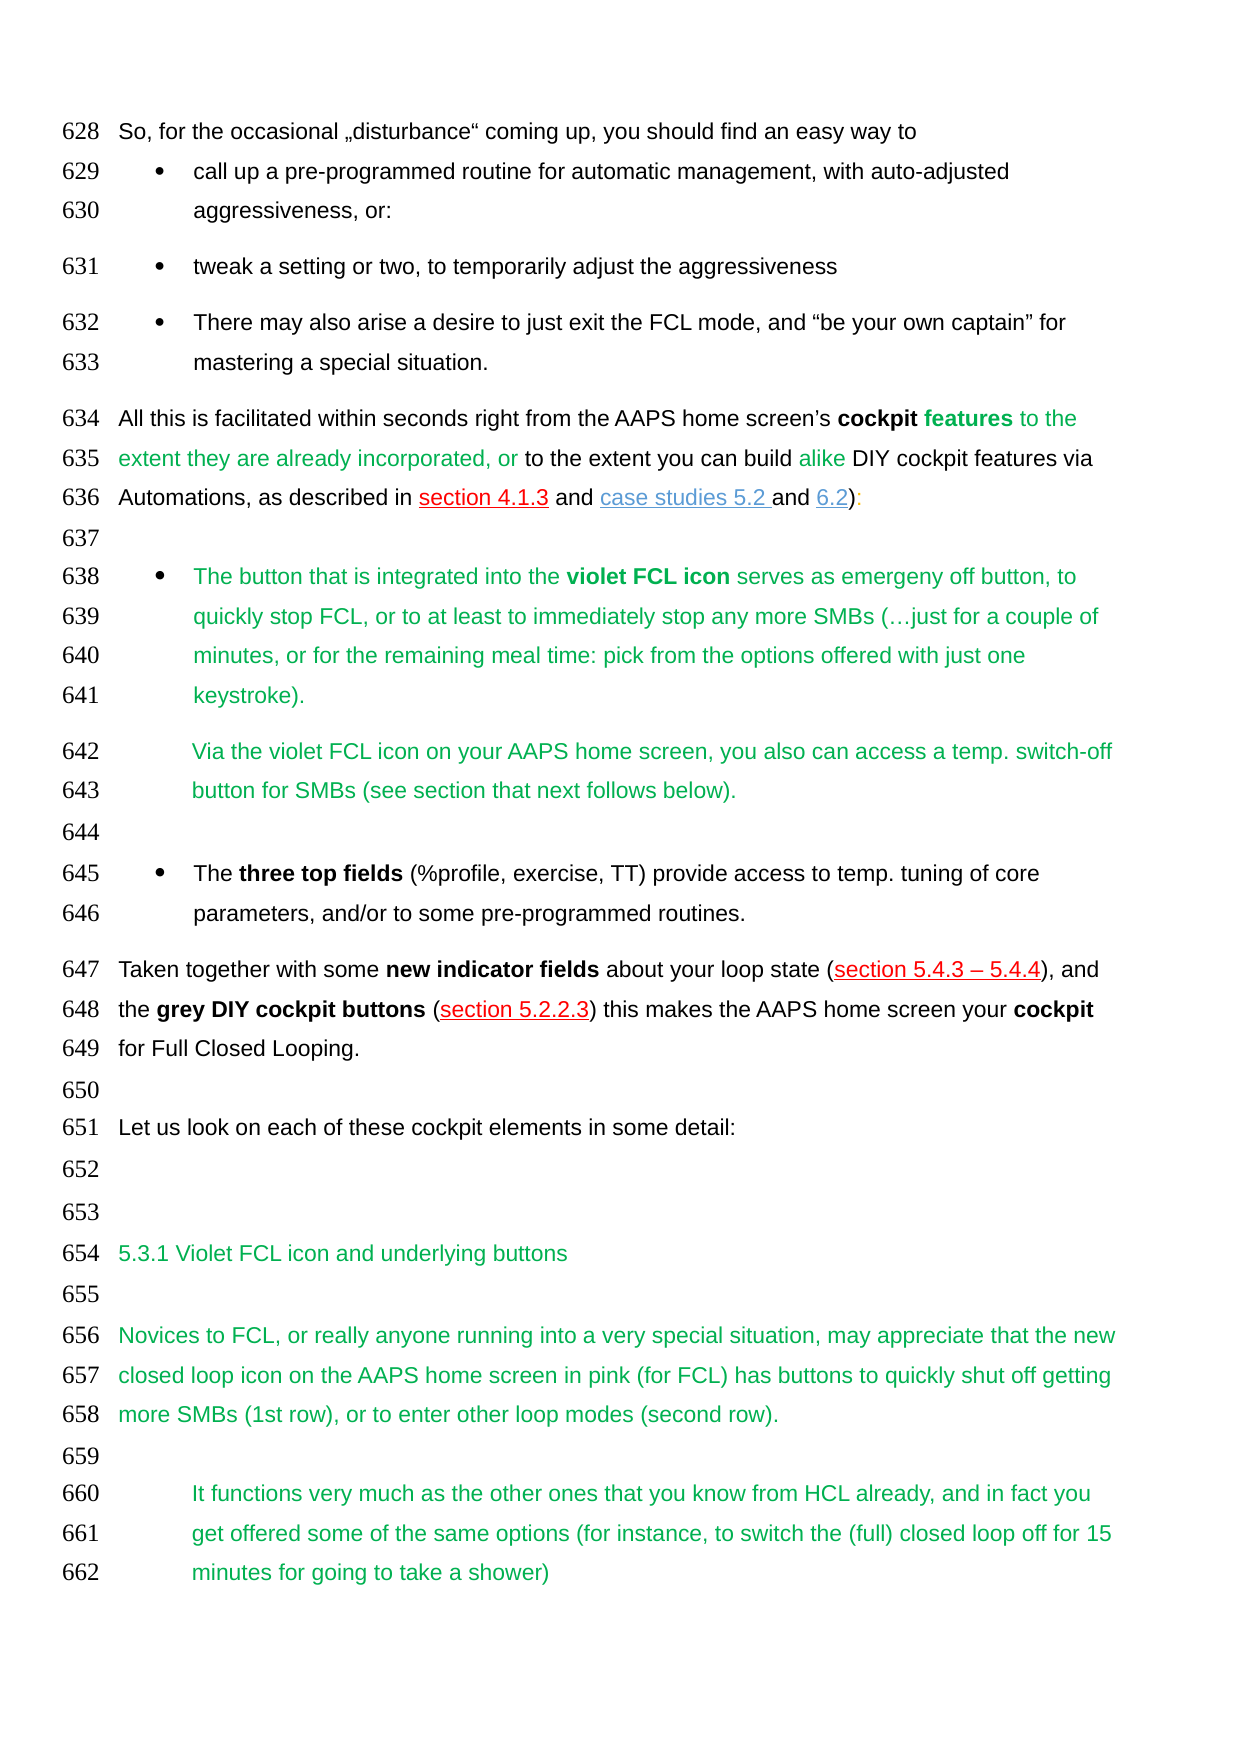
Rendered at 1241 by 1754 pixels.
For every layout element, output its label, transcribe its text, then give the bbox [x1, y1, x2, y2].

text So, for the occasional „disturbance“ coming up, you should find an easy way to [118, 118, 1122, 144]
text It functions very much as the other ones that you know from HCL already, and in fact you get offered some of the same options (for instance, to switch the (full) closed loop off for 15 minutes for going to take a shower) [192, 1480, 1122, 1586]
list The button that is integrated into the violet FCL icon serves as emergeny off button, to quickly stop FCL, or to at least to immediately stop any more SMBs (…just for a couple of minutes, or for the remaining meal time: pick from the options offered with just one keystroke). [156, 563, 1122, 708]
text All this is facilitated within seconds right from the AAPS home screen’s cockpit features to the extent they are already incorporated, or to the extent you can build alike DIY cockpit features via Automations, as described in section 4.1.3 and case studies 5.2 and 6.2): [118, 405, 1122, 510]
text Taken together with some new indicator fields about your loop state (section 5.4.3 – 5.4.4), and the grey DIY cockpit buttons (section 5.2.2.3) this makes the AAPS home screen your cockpit for Full Closed Looping. [118, 956, 1122, 1062]
text Via the violet FCL icon on your AAPS home screen, you also can access a temp. switch-off button for SMBs (see section that next follows below). [192, 738, 1122, 804]
list There may also arise a desire to just exit the FCL mode, and “be your own captain” for mastering a special situation. [156, 309, 1122, 375]
list tweak a setting or two, to temporarily adjust the aggressiveness [156, 253, 1122, 279]
text 5.3.1 Violet FCL icon and underlying buttons [118, 1240, 1122, 1266]
list The three top fields (%profile, exercise, TT) provide access to temp. tuning of core parameters, and/or to some pre-programmed routines. [156, 860, 1122, 926]
list call up a pre-programmed routine for automatic management, with auto-adjusted aggressiveness, or: [156, 158, 1122, 223]
text Novices to FCL, or really anyone running into a very special situation, may appreciate that the new closed loop icon on the AAPS home screen in pink (for FCL) has buttons to quickly shut off getting more SMBs (1st row), or to enter other loop modes (second row). [118, 1322, 1122, 1428]
text Let us look on each of these cockpit elements in some detail: [118, 1114, 1122, 1141]
